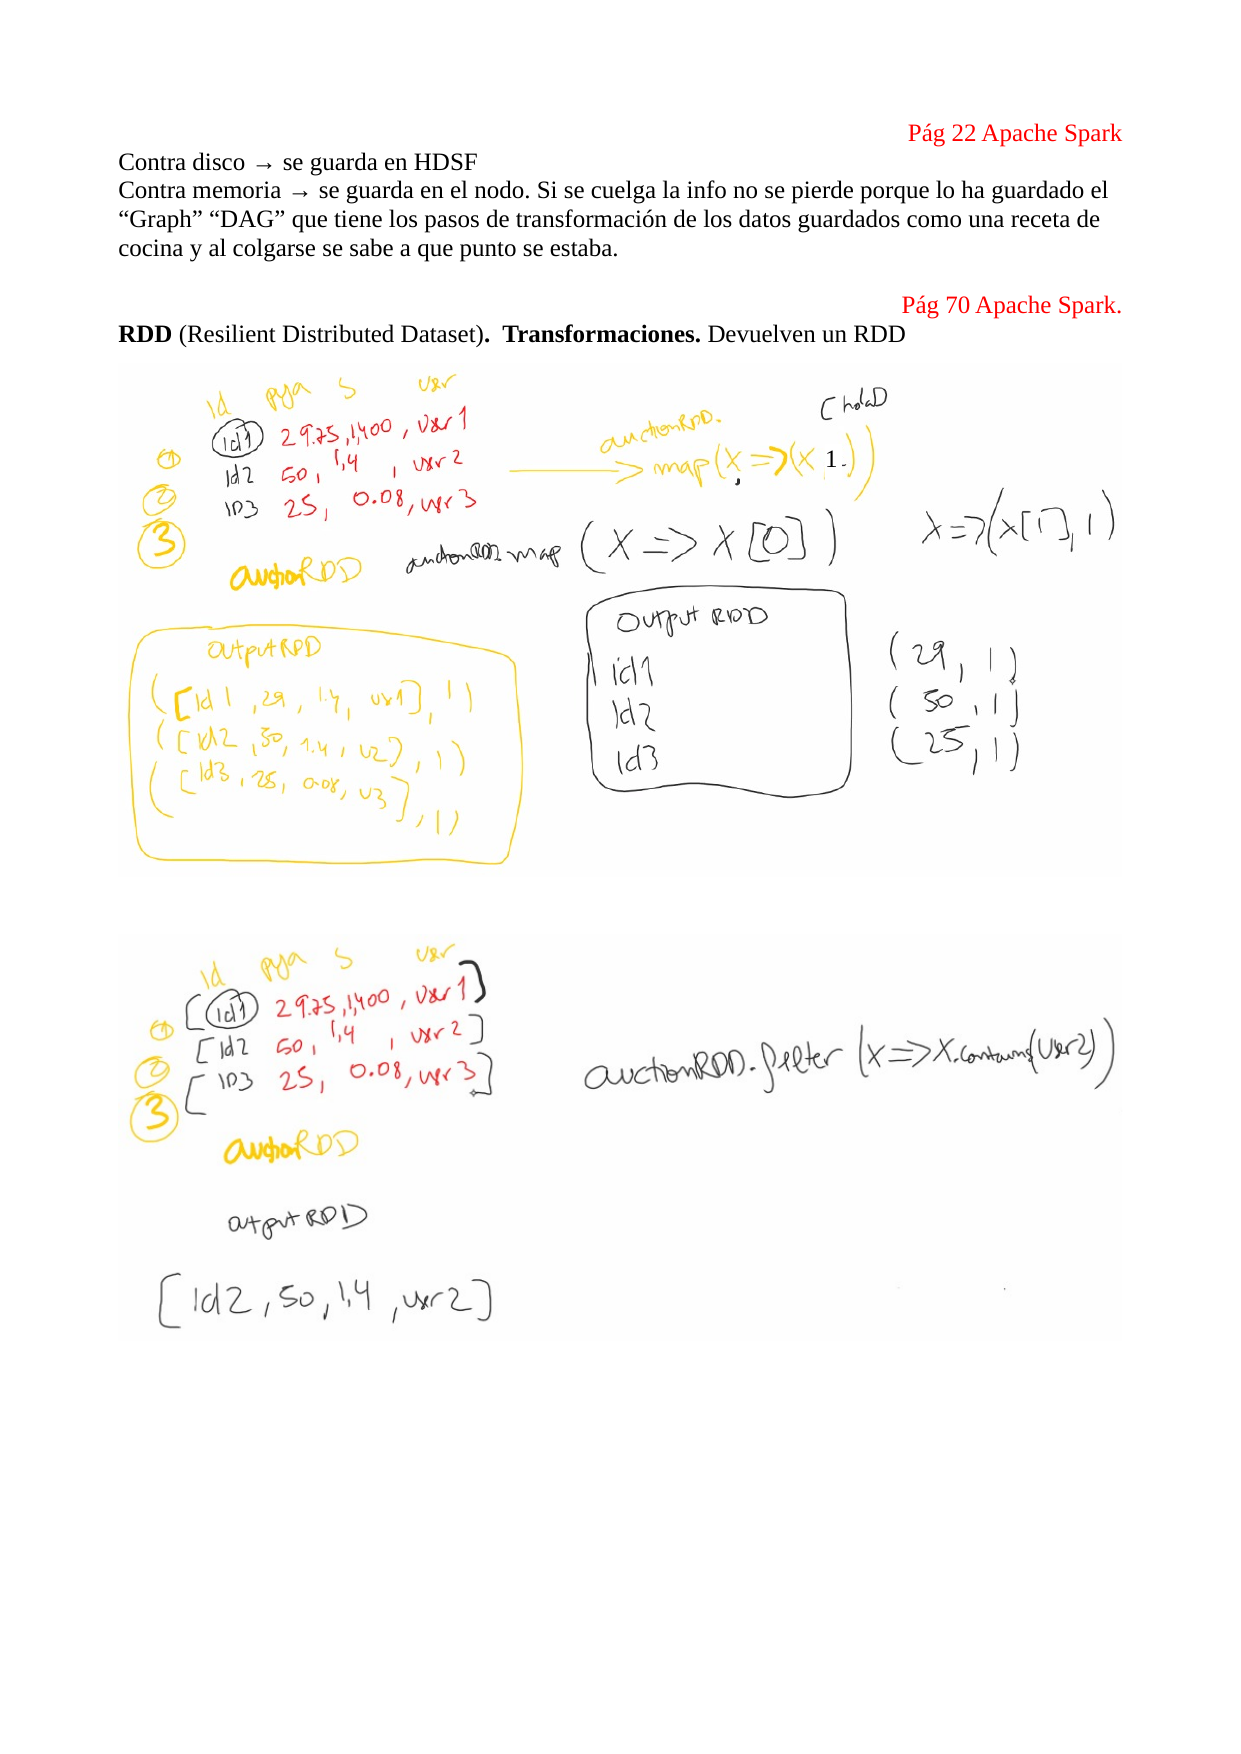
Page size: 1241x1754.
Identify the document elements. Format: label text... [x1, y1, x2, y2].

picture [118, 363, 1123, 877]
text Contra memoria → se guarda en el nodo. Si se cuelga la info no se pierde porque lo ha guardado el “Graph” “DAG” que tiene los pasos de transformación de los datos guardados como una receta de cocina y al colgarse se sabe a que punto se estaba. [118, 176, 1122, 262]
text RDD (Resilient Distributed Dataset). Transformaciones. Devuelven un RDD [118, 319, 1122, 348]
text Pág 70 Apache Spark. [118, 291, 1122, 319]
text Contra disco → se guarda en HDSF [118, 147, 1122, 176]
text Pág 22 Apache Spark [118, 118, 1122, 147]
picture [118, 934, 1123, 1341]
